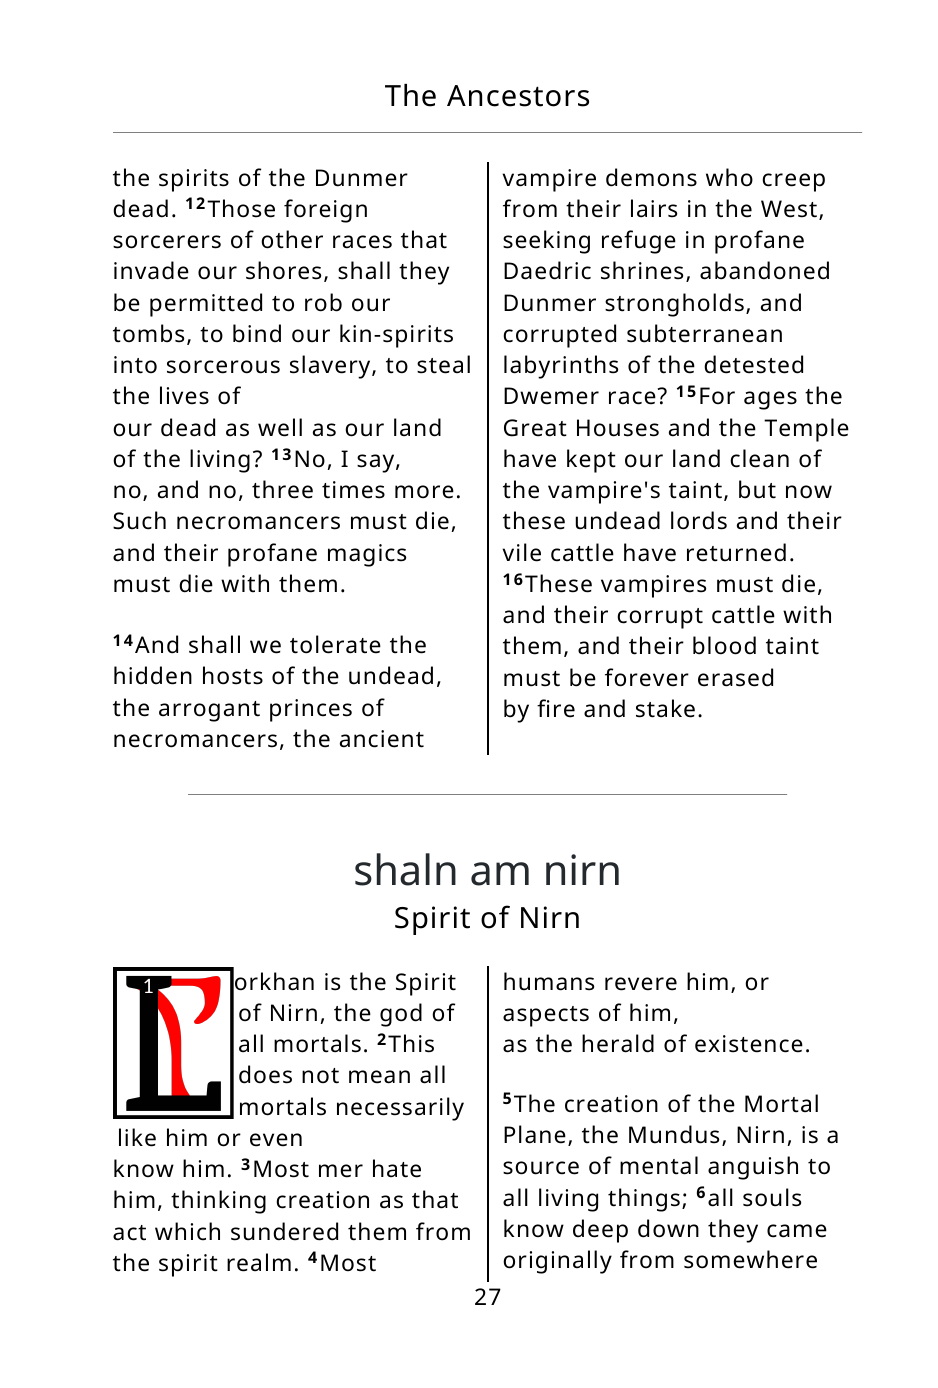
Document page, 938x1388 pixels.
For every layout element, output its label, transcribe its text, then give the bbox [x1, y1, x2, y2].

text 5The creation of the Mortal Plane, the Mundus, Nirn, is a source of mental anguish to all living things; 6all souls know deep down they came originally from somewhere [502, 1088, 862, 1275]
text 16These vampires must die, and their corrupt cattle with them, and their blood taint must be forever erased by fire and stake. [502, 568, 862, 724]
text humans revere him, or aspects of him, as the herald of existence. [502, 966, 862, 1059]
picture [113, 967, 234, 1119]
text know him. 3Most mer hate him, thinking creation as that act which sundered them from the spirit realm. 4Most [112, 1153, 472, 1278]
text Spirit of Nirn [112, 897, 862, 937]
text the spirits of the Dunmer dead. 12Those foreign sorcerers of other races that invade our shores, shall they be permitted to rob our tombs, to bind our kin-spirits into sorcerous slavery, to steal the lives of our dead as well as our land of the living? 13No, I say, no, and no, three times more. Such necromancers must die, and their profane magics must die with them. [112, 162, 472, 599]
text mortals necessarily [112, 1091, 472, 1122]
text orkhan is the Spirit [112, 966, 472, 997]
text 14And shall we tolerate the hidden hosts of the undead, the arrogant princes of necromancers, the ancient [112, 629, 472, 754]
text all mortals. 2This [234, 1028, 472, 1059]
text like him or even [112, 1122, 472, 1153]
text of Nirn, the god of [234, 997, 472, 1028]
text vampire demons who creep from their lairs in the West, seeking refuge in profane Daedric shrines, abandoned Dunmer strongholds, and corrupted subterranean labyrinths of the detested Dwemer race? 15For ages the Great Houses and the Temple have kept our land clean of the vampire's taint, but now these undead lords and their vile cattle have returned. [502, 162, 862, 568]
text The Ancestors [112, 75, 862, 115]
text does not mean all [234, 1059, 472, 1091]
subtitle shaln am nirn [112, 841, 862, 897]
